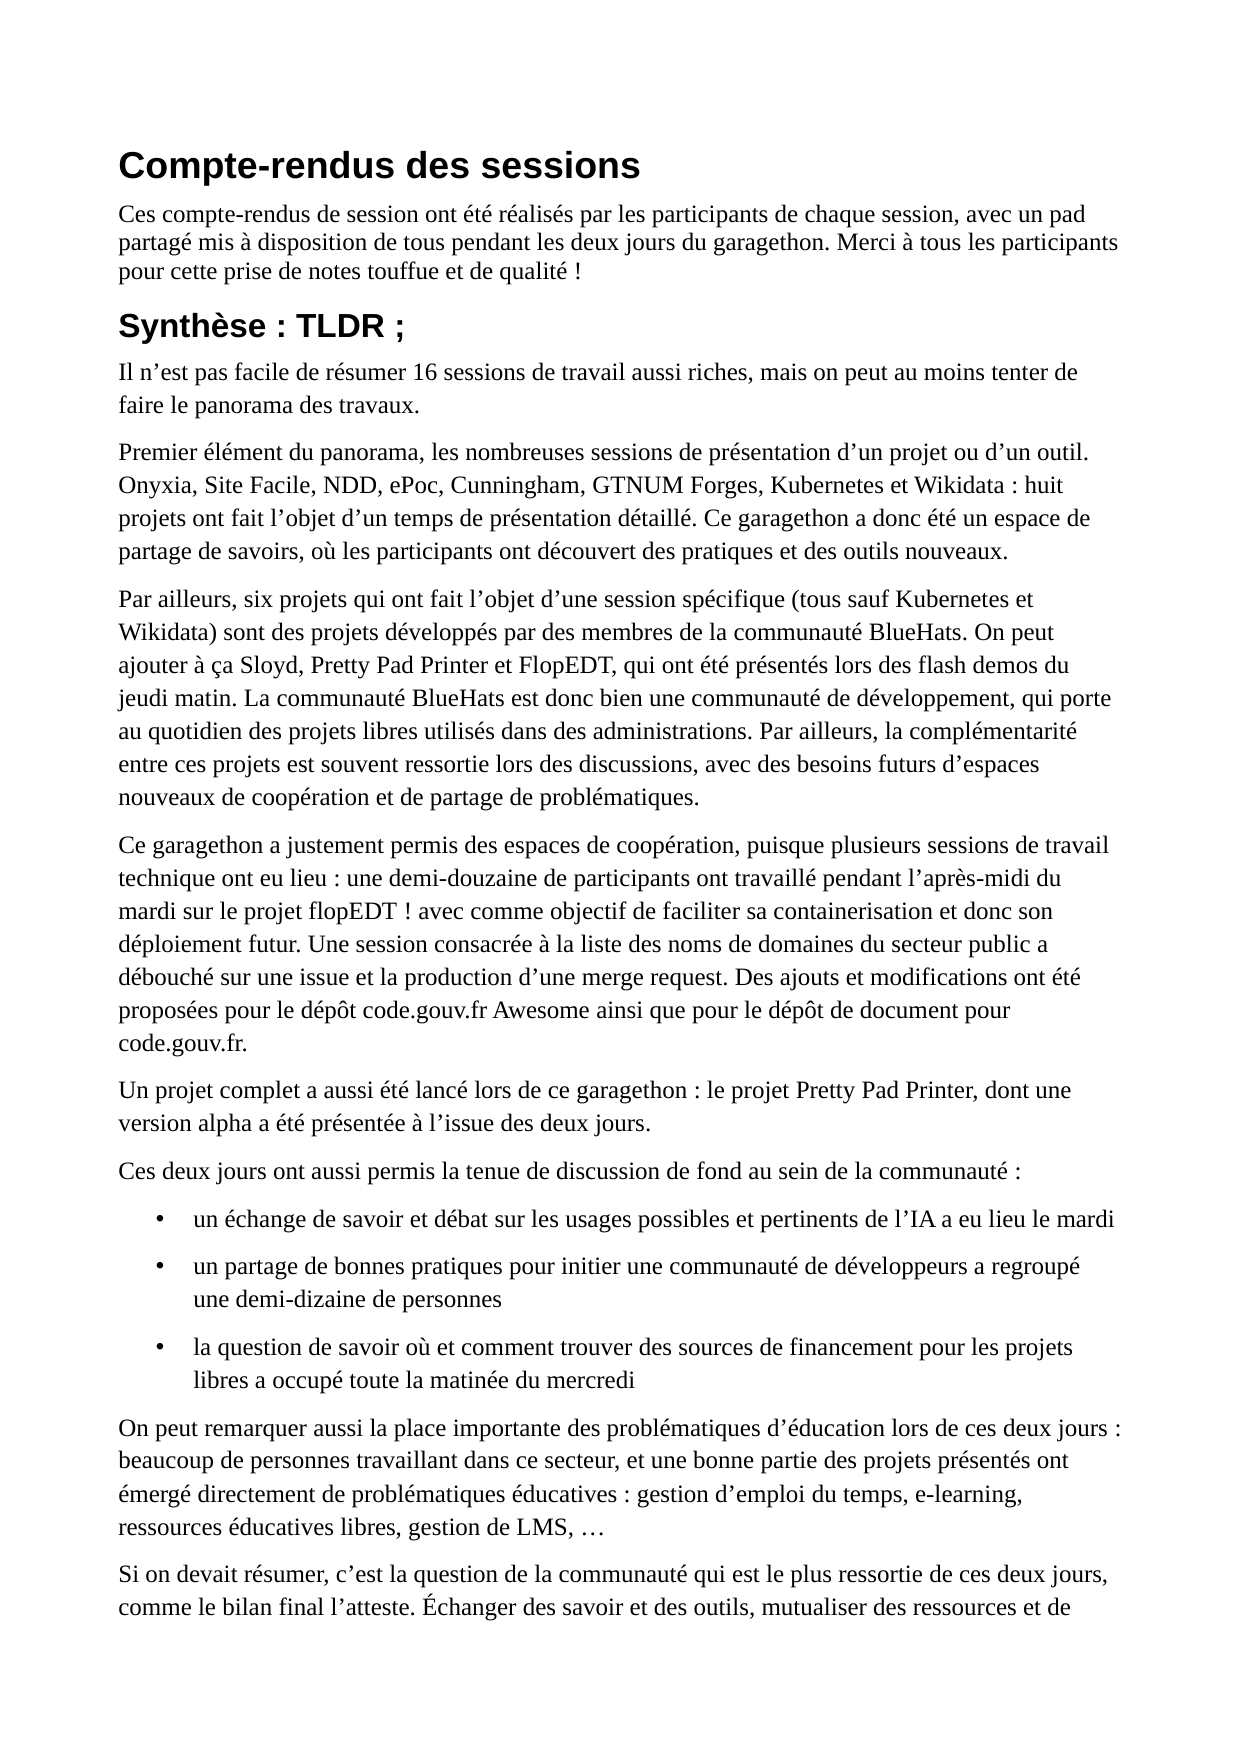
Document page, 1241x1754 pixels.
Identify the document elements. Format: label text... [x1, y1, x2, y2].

text Par ailleurs, six projets qui ont fait l’objet d’une session spécifique (tous sauf Kubernetes et Wikidata) sont des projets développés par des membres de la communauté BlueHats. On peut ajouter à ça Sloyd, Pretty Pad Printer et FlopEDT, qui ont été présentés lors des flash demos du jeudi matin. La communauté BlueHats est donc bien une communauté de développement, qui porte au quotidien des projets libres utilisés dans des administrations. Par ailleurs, la complémentarité entre ces projets est souvent ressortie lors des discussions, avec des besoins futurs d’espaces nouveaux de coopération et de partage de problématiques. [118, 584, 1122, 811]
text Il n’est pas facile de résumer 16 sessions de travail aussi riches, mais on peut au moins tenter de faire le panorama des travaux. [118, 357, 1122, 418]
text Un projet complet a aussi été lancé lors de ce garagethon : le projet Pretty Pad Printer, dont une version alpha a été présentée à l’issue des deux jours. [118, 1076, 1122, 1137]
text Premier élément du panorama, les nombreuses sessions de présentation d’un projet ou d’un outil. Onyxia, Site Facile, NDD, ePoc, Cunningham, GTNUM Forges, Kubernetes et Wikidata : huit projets ont fait l’objet d’un temps de présentation détaillé. Ce garagethon a donc été un espace de partage de savoirs, où les participants ont découvert des pratiques et des outils nouveaux. [118, 437, 1122, 565]
subtitle Compte-rendus des sessions [118, 143, 1122, 186]
text On peut remarquer aussi la place importante des problématiques d’éducation lors de ces deux jours : beaucoup de personnes travaillant dans ce secteur, et une bonne partie des projets présentés ont émergé directement de problématiques éducatives : gestion d’emploi du temps, e-learning, ressources éducatives libres, gestion de LMS, … [118, 1413, 1122, 1540]
list la question de savoir où et comment trouver des sources de financement pour les projets libres a occupé toute la matinée du mercredi [156, 1332, 1122, 1394]
text Ces deux jours ont aussi permis la tenue de discussion de fond au sein de la communauté : [118, 1156, 1122, 1185]
text Si on devait résumer, c’est la question de la communauté qui est le plus ressortie de ces deux jours, comme le bilan final l’atteste. Échanger des savoir et des outils, mutualiser des ressources et de [118, 1559, 1122, 1621]
subtitle Synthèse : TLDR ; [118, 306, 1122, 344]
text Ces compte-rendus de session ont été réalisés par les participants de chaque session, avec un pad partagé mis à disposition de tous pendant les deux jours du garagethon. Merci à tous les participants pour cette prise de notes touffue et de qualité ! [118, 199, 1122, 285]
list un échange de savoir et débat sur les usages possibles et pertinents de l’IA a eu lieu le mardi [156, 1204, 1122, 1232]
list un partage de bonnes pratiques pour initier une communauté de développeurs a regroupé une demi-dizaine de personnes [156, 1251, 1122, 1313]
text Ce garagethon a justement permis des espaces de coopération, puisque plusieurs sessions de travail technique ont eu lieu : une demi-douzaine de participants ont travaillé pendant l’après-midi du mardi sur le projet flopEDT ! avec comme objectif de faciliter sa containerisation et donc son déploiement futur. Une session consacrée à la liste des noms de domaines du secteur public a débouché sur une issue et la production d’une merge request. Des ajouts et modifications ont été proposées pour le dépôt code.gouv.fr Awesome ainsi que pour le dépôt de document pour code.gouv.fr. [118, 830, 1122, 1057]
